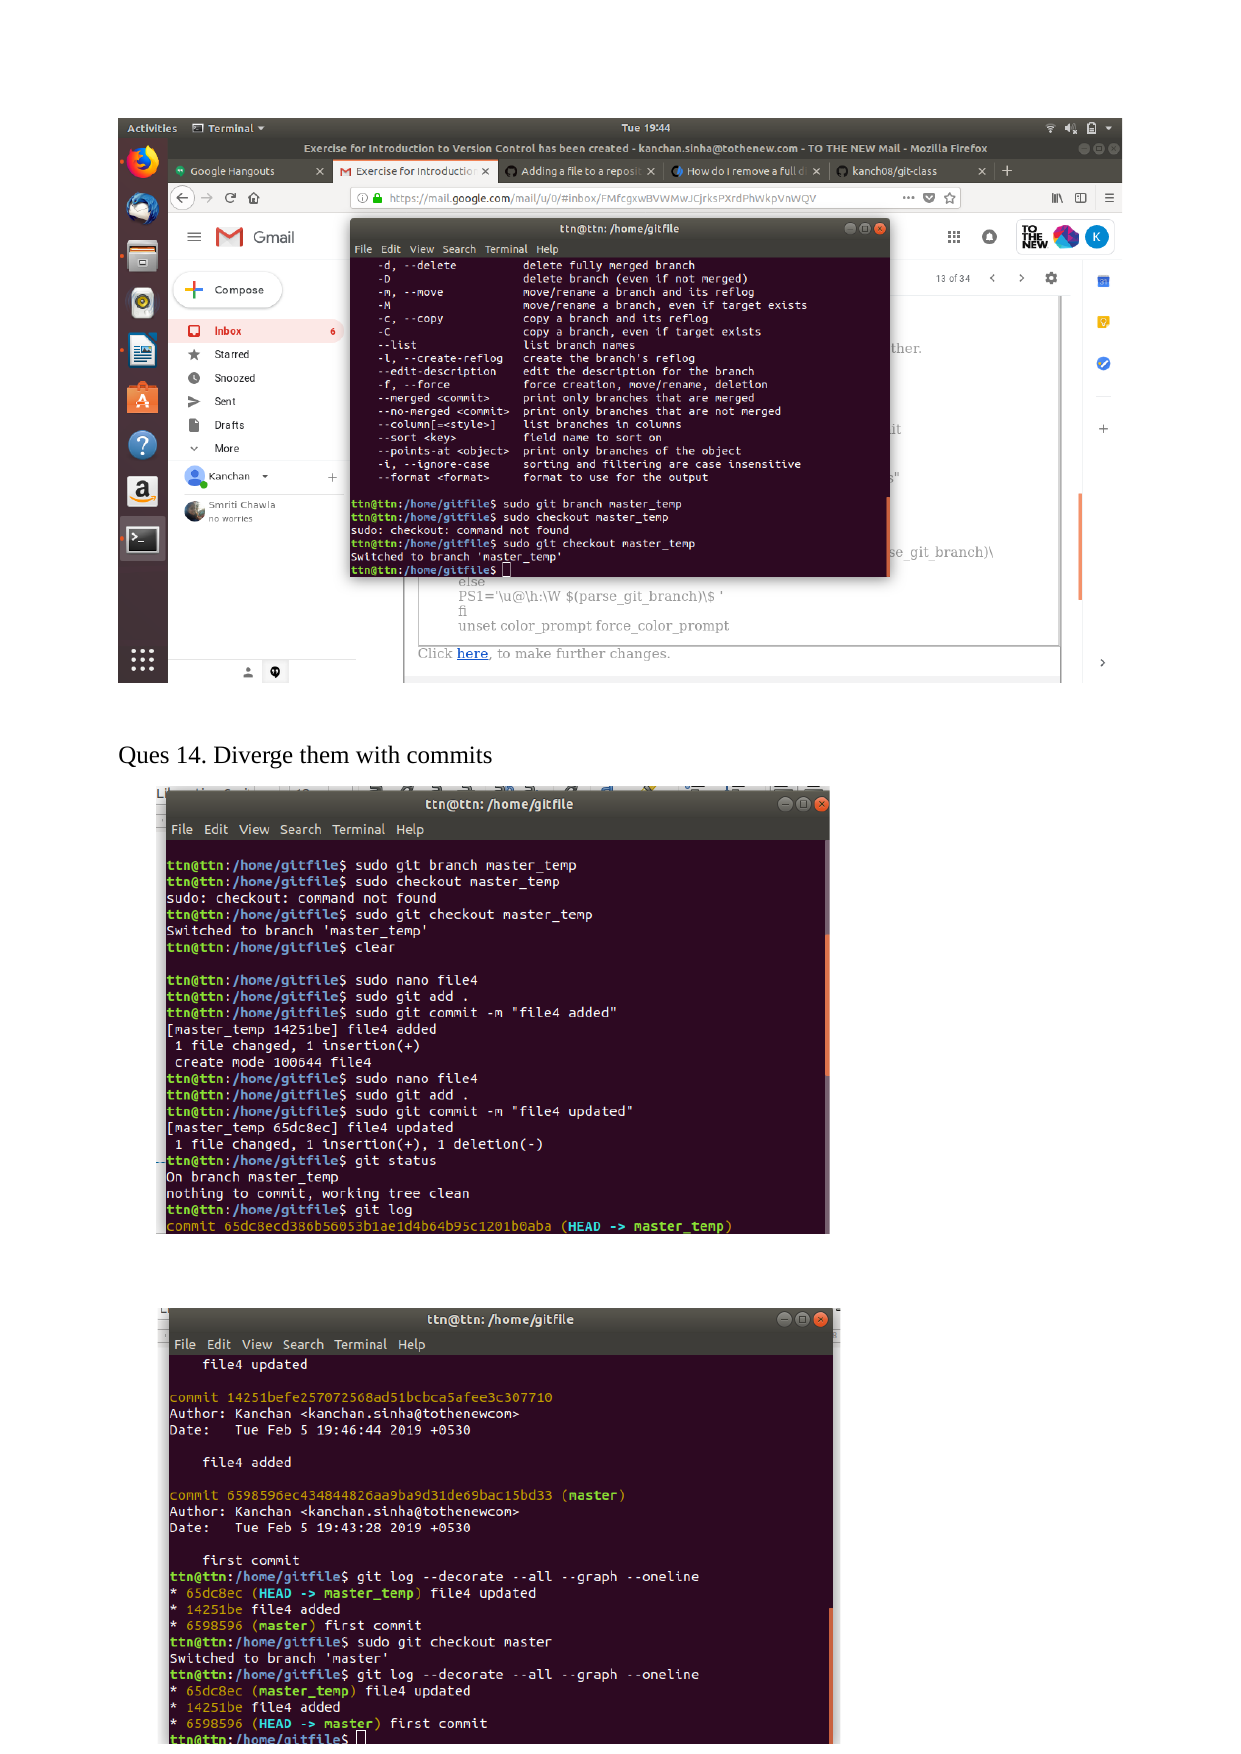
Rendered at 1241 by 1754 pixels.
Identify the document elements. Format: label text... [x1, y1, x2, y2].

text Ques 14. Diverge them with commits [118, 740, 1122, 769]
picture [157, 1308, 841, 1744]
picture [156, 786, 830, 1234]
picture [118, 118, 1123, 683]
